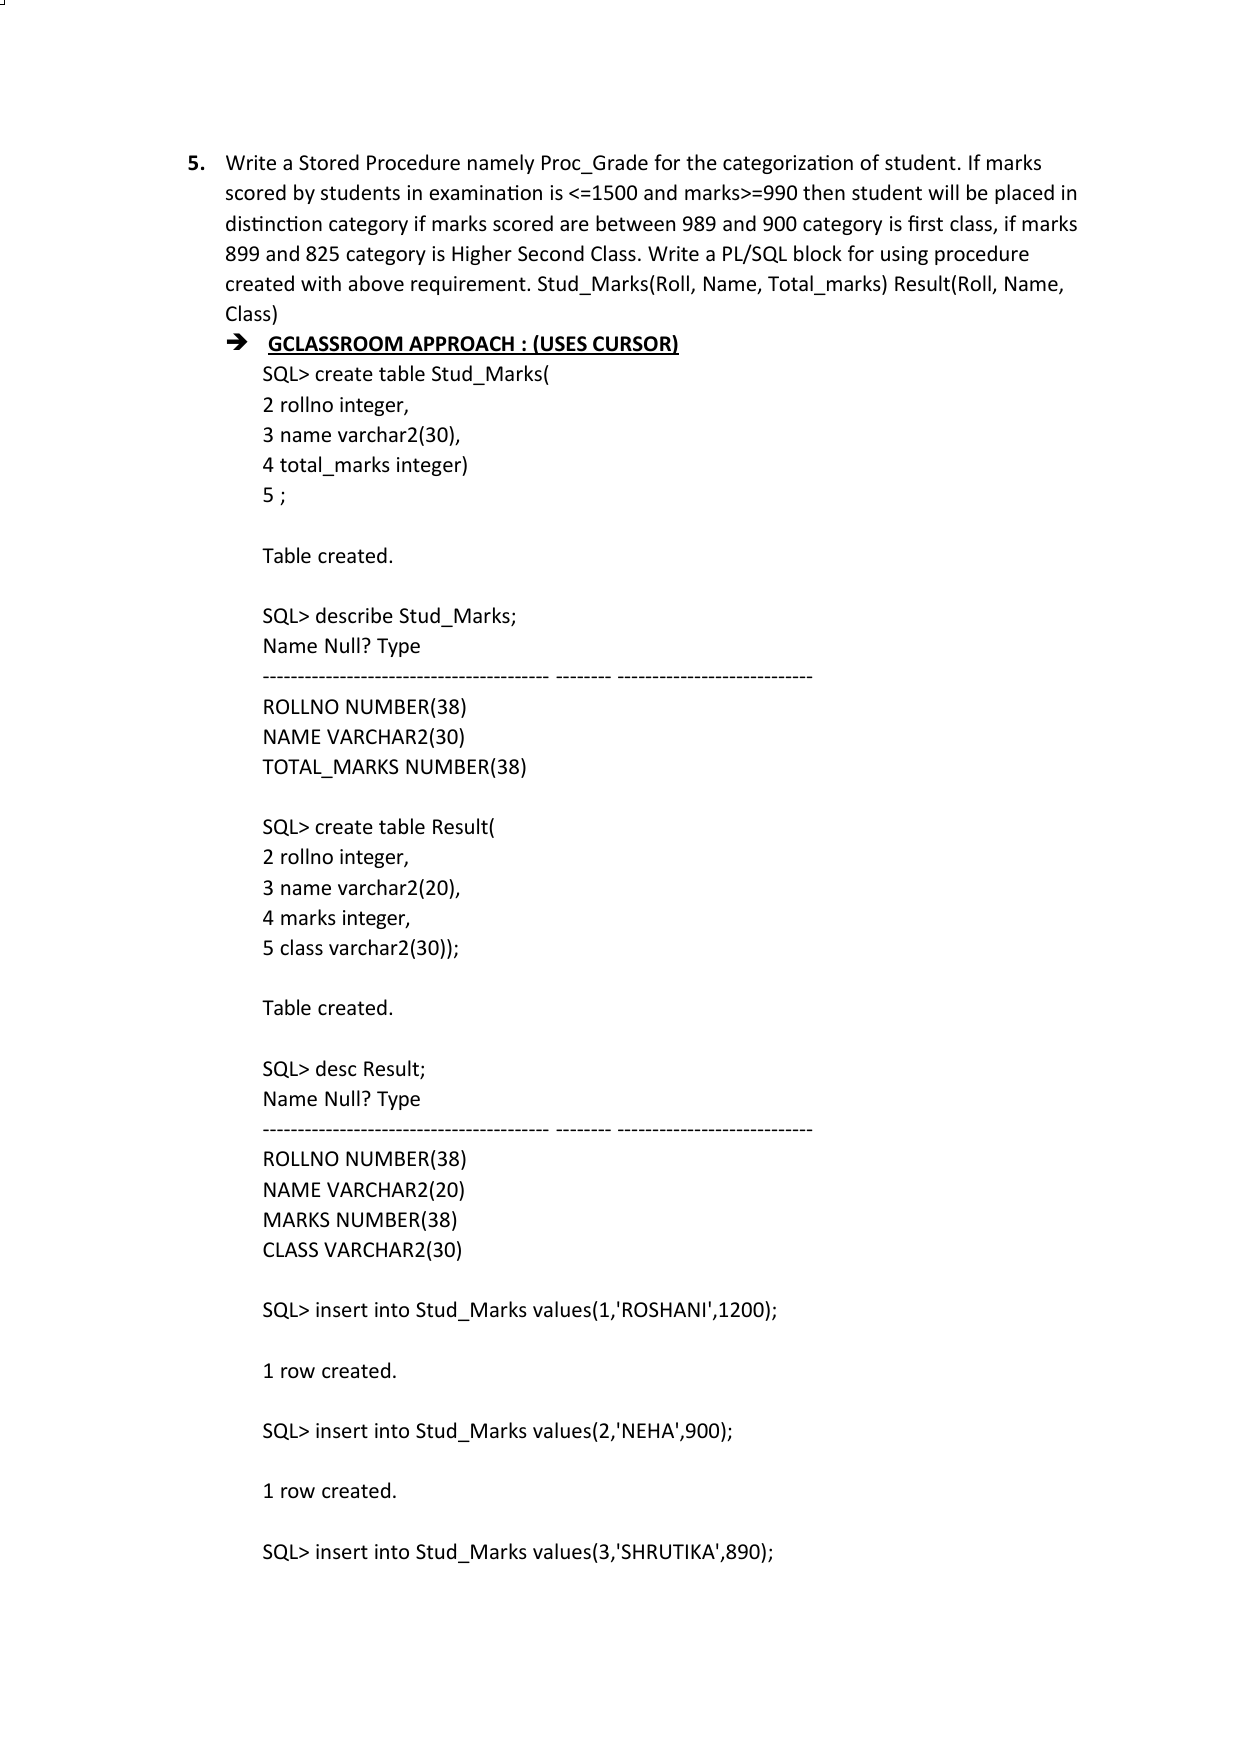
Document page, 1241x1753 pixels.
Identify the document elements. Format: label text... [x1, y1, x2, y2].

text SQL> insert into Stud_Marks values(1,'ROSHANI',1200); [262, 1295, 801, 1323]
text 99 and 825 category is Higher Second Class. Write a PL/SQL block for using procedure [237, 238, 1053, 267]
text SQL> insert into Stud_Marks values(3,'SHRUTIKA',890); [262, 1537, 797, 1565]
text 1 [262, 1356, 279, 1384]
text scored by students in examinaꢁon is <=1500 and marks>=990 then student will be placed in [225, 178, 1102, 206]
text Name Null? Type [262, 1084, 451, 1112]
text Table created. [262, 993, 418, 1021]
text rollno integer, [279, 389, 493, 418]
text created with above requirement. Stud_Marks(Roll, Name, Total_marks) Result(Roll, Name, [225, 269, 1088, 297]
text 5 [262, 933, 279, 961]
text TOTAL_MARKS NUMBER(38) [262, 752, 551, 780]
text total_marks integer) [279, 450, 493, 478]
text Name Null? Type [262, 631, 541, 659]
text name varchar2(30), [279, 420, 493, 448]
text SQL> create table Stud_Marks( [262, 359, 574, 387]
text 3 [262, 873, 279, 901]
text 2 [262, 842, 279, 870]
text name varchar2(20), [279, 873, 486, 901]
text row created. [299, 1476, 797, 1504]
text SQL> create table Result( [262, 812, 520, 840]
text class varchar2(30)); [279, 933, 484, 961]
text SQL> describe Stud_Marks; [262, 601, 541, 629]
text 2 [262, 389, 279, 418]
text CLASS VARCHAR2(30) [262, 1235, 492, 1263]
text 5 [187, 148, 199, 176]
text . Write a Stored Procedure namely Proc_Grade for the categorizaꢁon of student. If marks [199, 148, 1102, 176]
text ➔ [225, 330, 268, 356]
text 1 [262, 1476, 299, 1504]
text NAME VARCHAR2(20) [262, 1175, 492, 1203]
text ----------------------------------------- -------- ---------------------------- [262, 1114, 838, 1142]
text 3 [262, 420, 279, 448]
text SQL> desc Result; [262, 1054, 451, 1082]
text SQL> insert into Stud_Marks values(2,'NEHA',900); [262, 1416, 797, 1444]
text ----------------------------------------- -------- ---------------------------- [262, 661, 838, 689]
text marks integer, [279, 903, 486, 931]
text 4 [262, 903, 279, 931]
text ROLLNO NUMBER(38) [262, 692, 551, 720]
text row created. [279, 1356, 797, 1384]
text ; [279, 480, 493, 508]
text MARKS NUMBER(38) [262, 1205, 492, 1233]
text Class) [225, 299, 1088, 327]
text 5 [262, 480, 279, 508]
text disꢁncꢁon category if marks scored are between 989 and 900 category is ﬁrst class, if marks [225, 208, 1102, 237]
text GCLASSROOM APPROACH : (USES CURSOR) [268, 329, 703, 357]
text NAME VARCHAR2(30) [262, 722, 551, 750]
text rollno integer, [279, 842, 486, 870]
text Table created. [262, 541, 418, 569]
text 4 [262, 450, 279, 478]
text ROLLNO NUMBER(38) [262, 1144, 492, 1172]
text 8 [225, 238, 237, 267]
